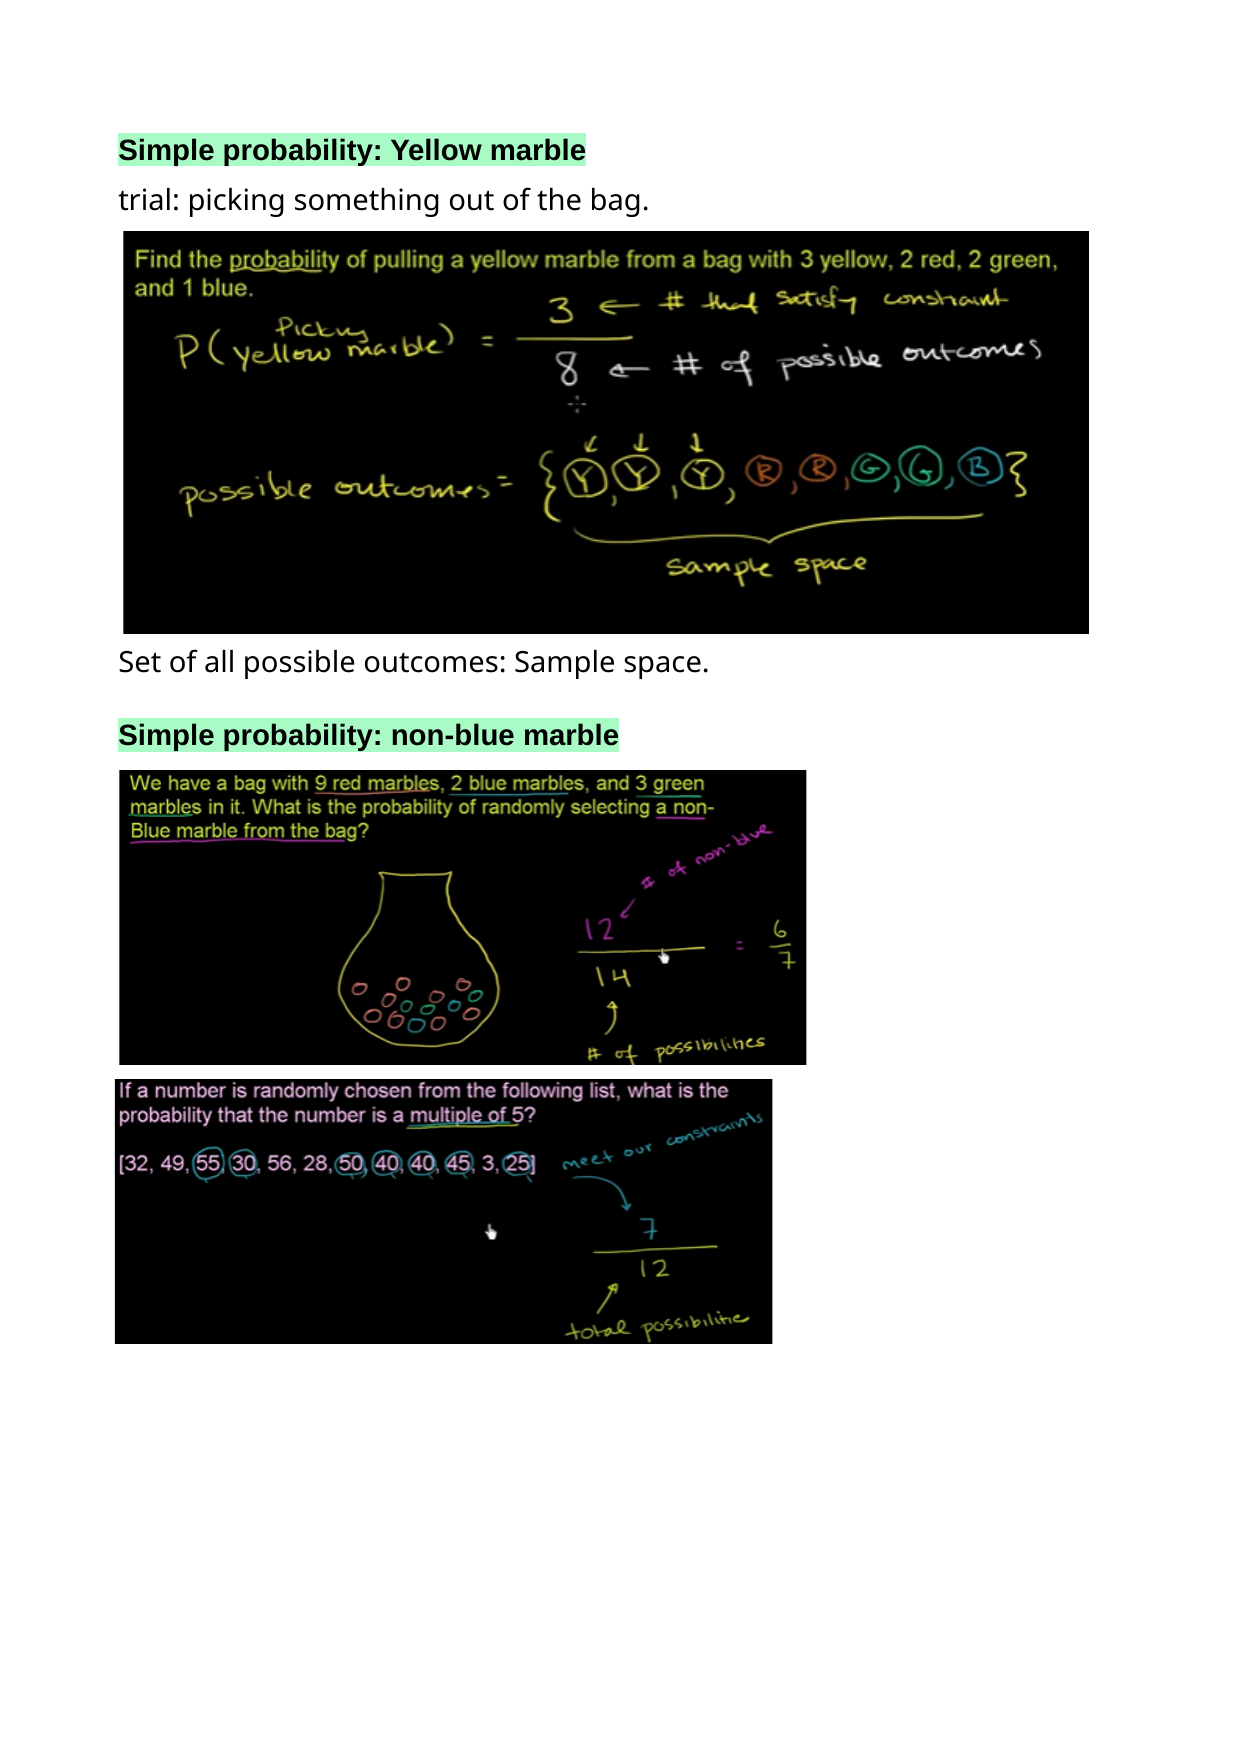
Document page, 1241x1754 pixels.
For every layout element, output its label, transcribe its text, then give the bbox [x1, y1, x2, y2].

picture [114, 1079, 773, 1344]
text trial: picking something out of the bag. [118, 179, 1122, 219]
picture [119, 770, 807, 1065]
subtitle Simple probability: non-blue marble [619, 718, 1122, 752]
picture [123, 231, 1089, 634]
text Set of all possible outcomes: Sample space. [118, 241, 1122, 681]
subtitle Simple probability: Yellow marble [586, 133, 1122, 166]
